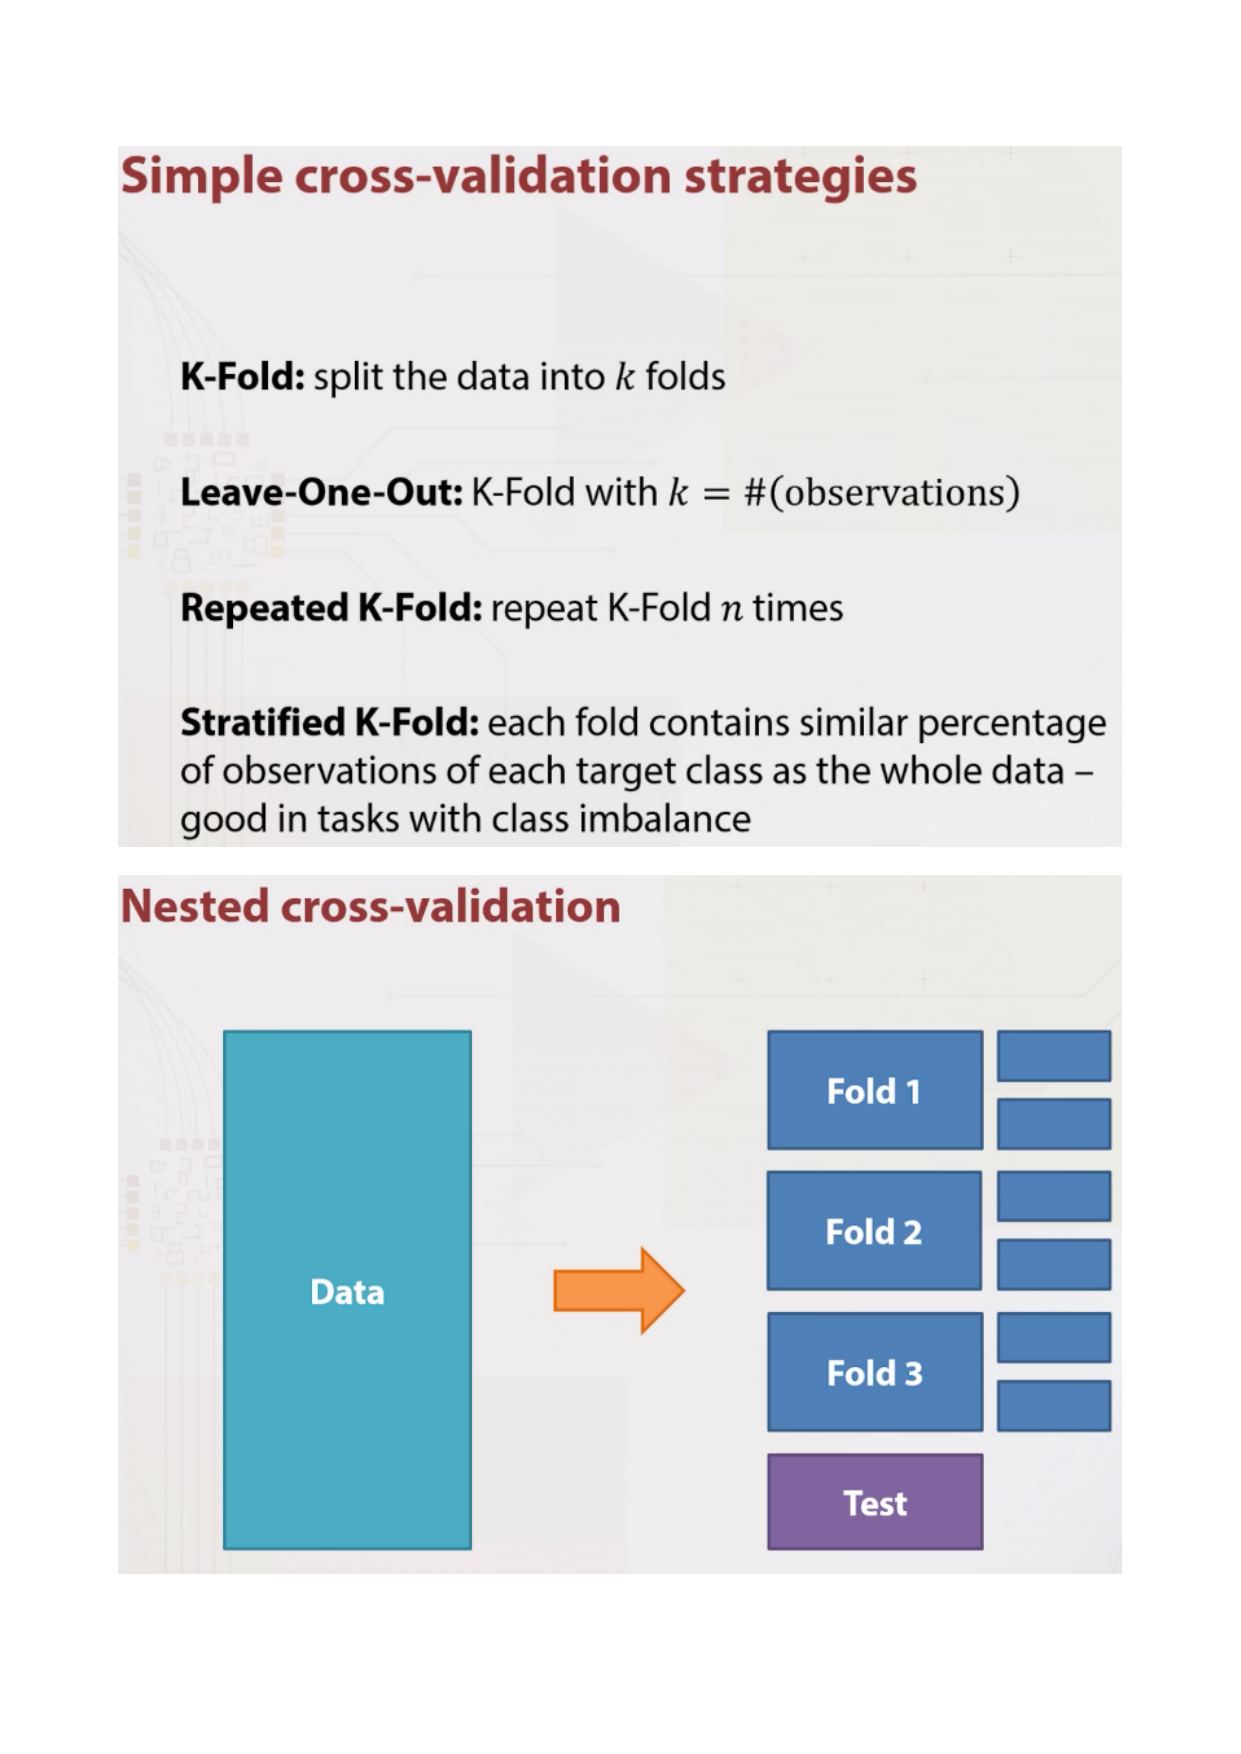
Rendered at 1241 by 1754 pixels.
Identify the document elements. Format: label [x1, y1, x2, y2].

picture [118, 146, 1123, 847]
picture [118, 875, 1123, 1574]
